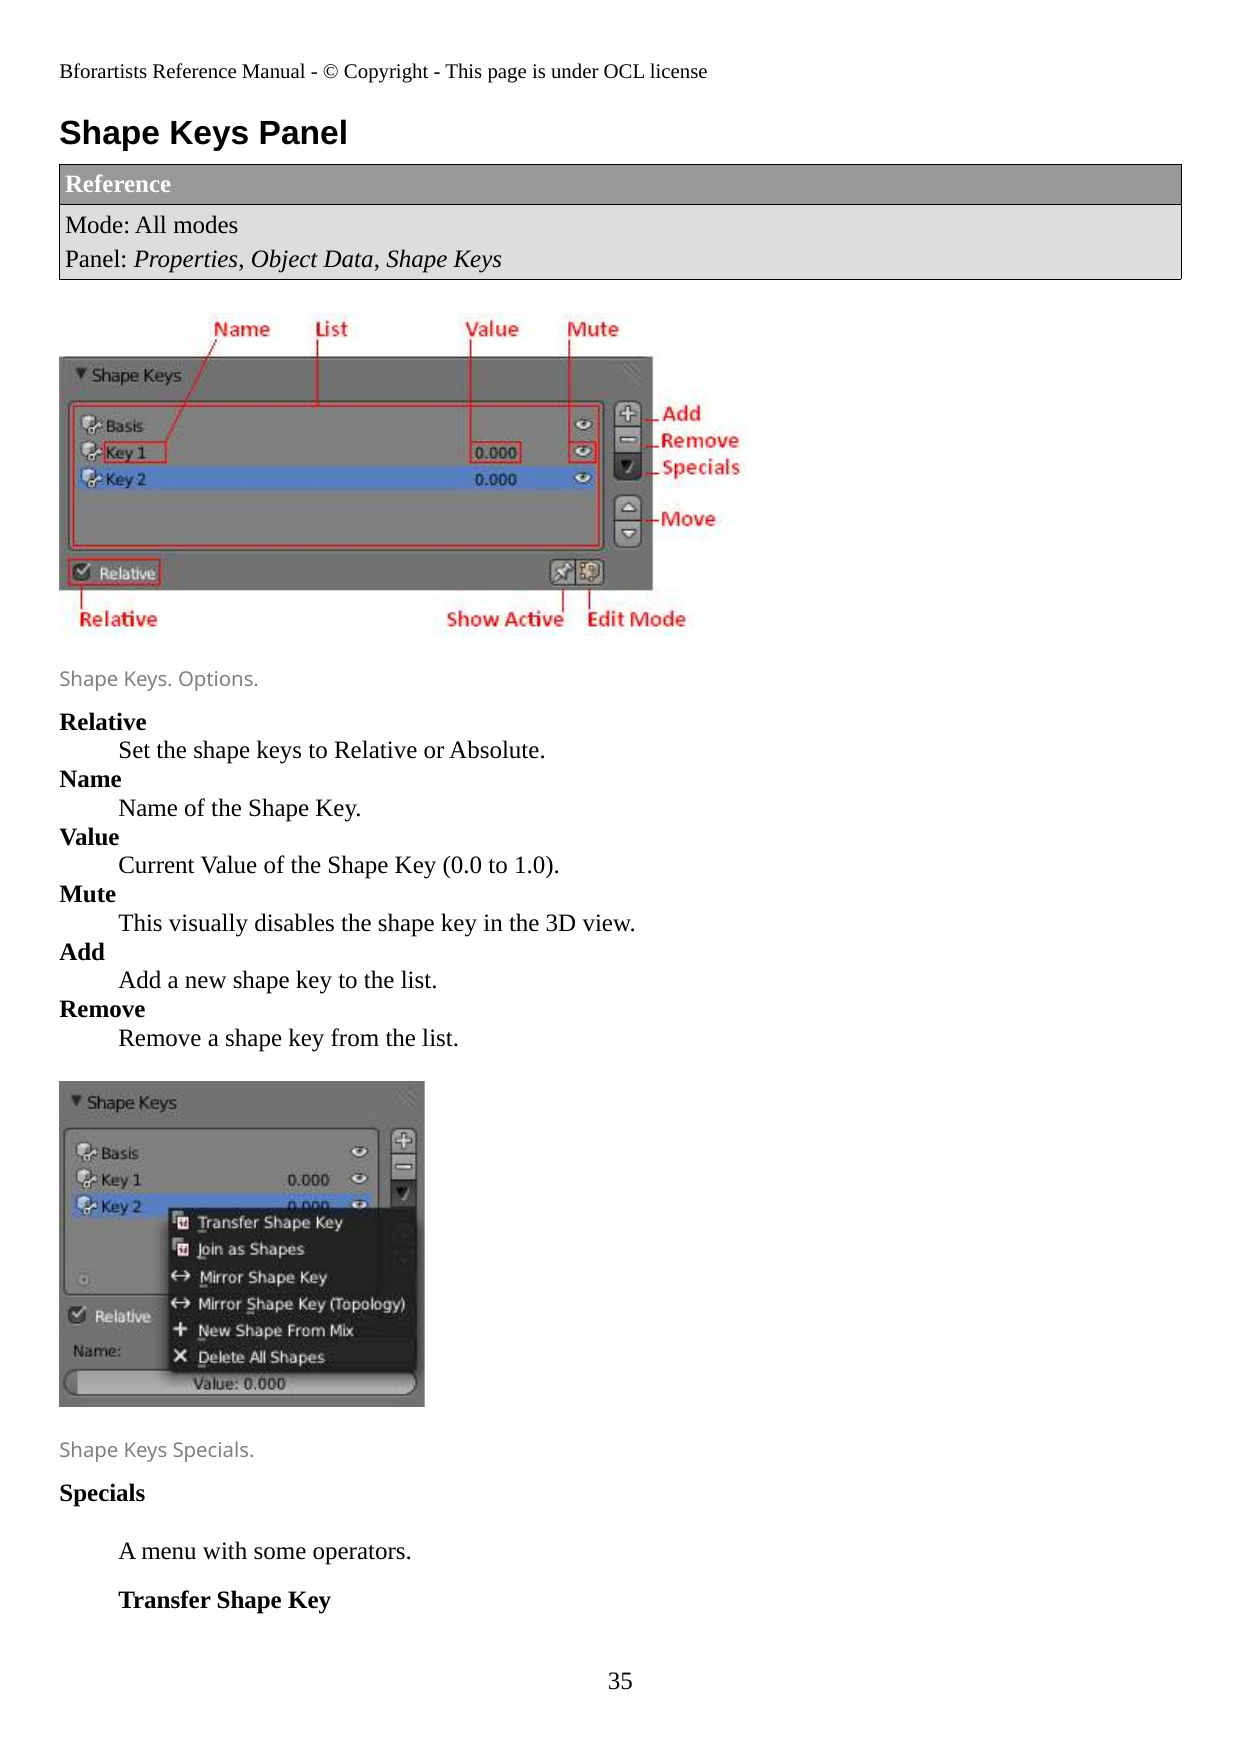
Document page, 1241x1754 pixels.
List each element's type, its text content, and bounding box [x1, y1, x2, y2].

picture [59, 313, 750, 636]
list This visually disables the shape key in the 3D view. [118, 908, 1181, 937]
list Set the shape keys to Relative or Absolute. [118, 736, 1181, 764]
subtitle Relative [59, 707, 1181, 736]
table_header Reference [60, 165, 1181, 204]
text Shape Keys. Options. [59, 661, 1181, 692]
text Shape Keys Specials. [59, 1432, 1181, 1463]
subtitle Remove [59, 994, 1181, 1023]
picture [59, 1081, 425, 1407]
subtitle Value [59, 822, 1181, 851]
subtitle Transfer Shape Key [118, 1585, 1181, 1614]
subtitle Add [59, 937, 1181, 966]
list Current Value of the Shape Key (0.0 to 1.0). [118, 851, 1181, 879]
list Add a new shape key to the list. [118, 966, 1181, 994]
subtitle Mute [59, 879, 1181, 908]
subtitle Name [59, 764, 1181, 793]
list Name of the Shape Key. [118, 793, 1181, 822]
text A menu with some operators. [118, 1536, 1181, 1565]
subtitle Specials [59, 1478, 1181, 1506]
list Remove a shape key from the list. [118, 1023, 1181, 1052]
table_cell Mode: All modes Panel: Properties, Object Data, Shape Keys [60, 205, 1181, 279]
subtitle Shape Keys Panel [59, 113, 1181, 151]
